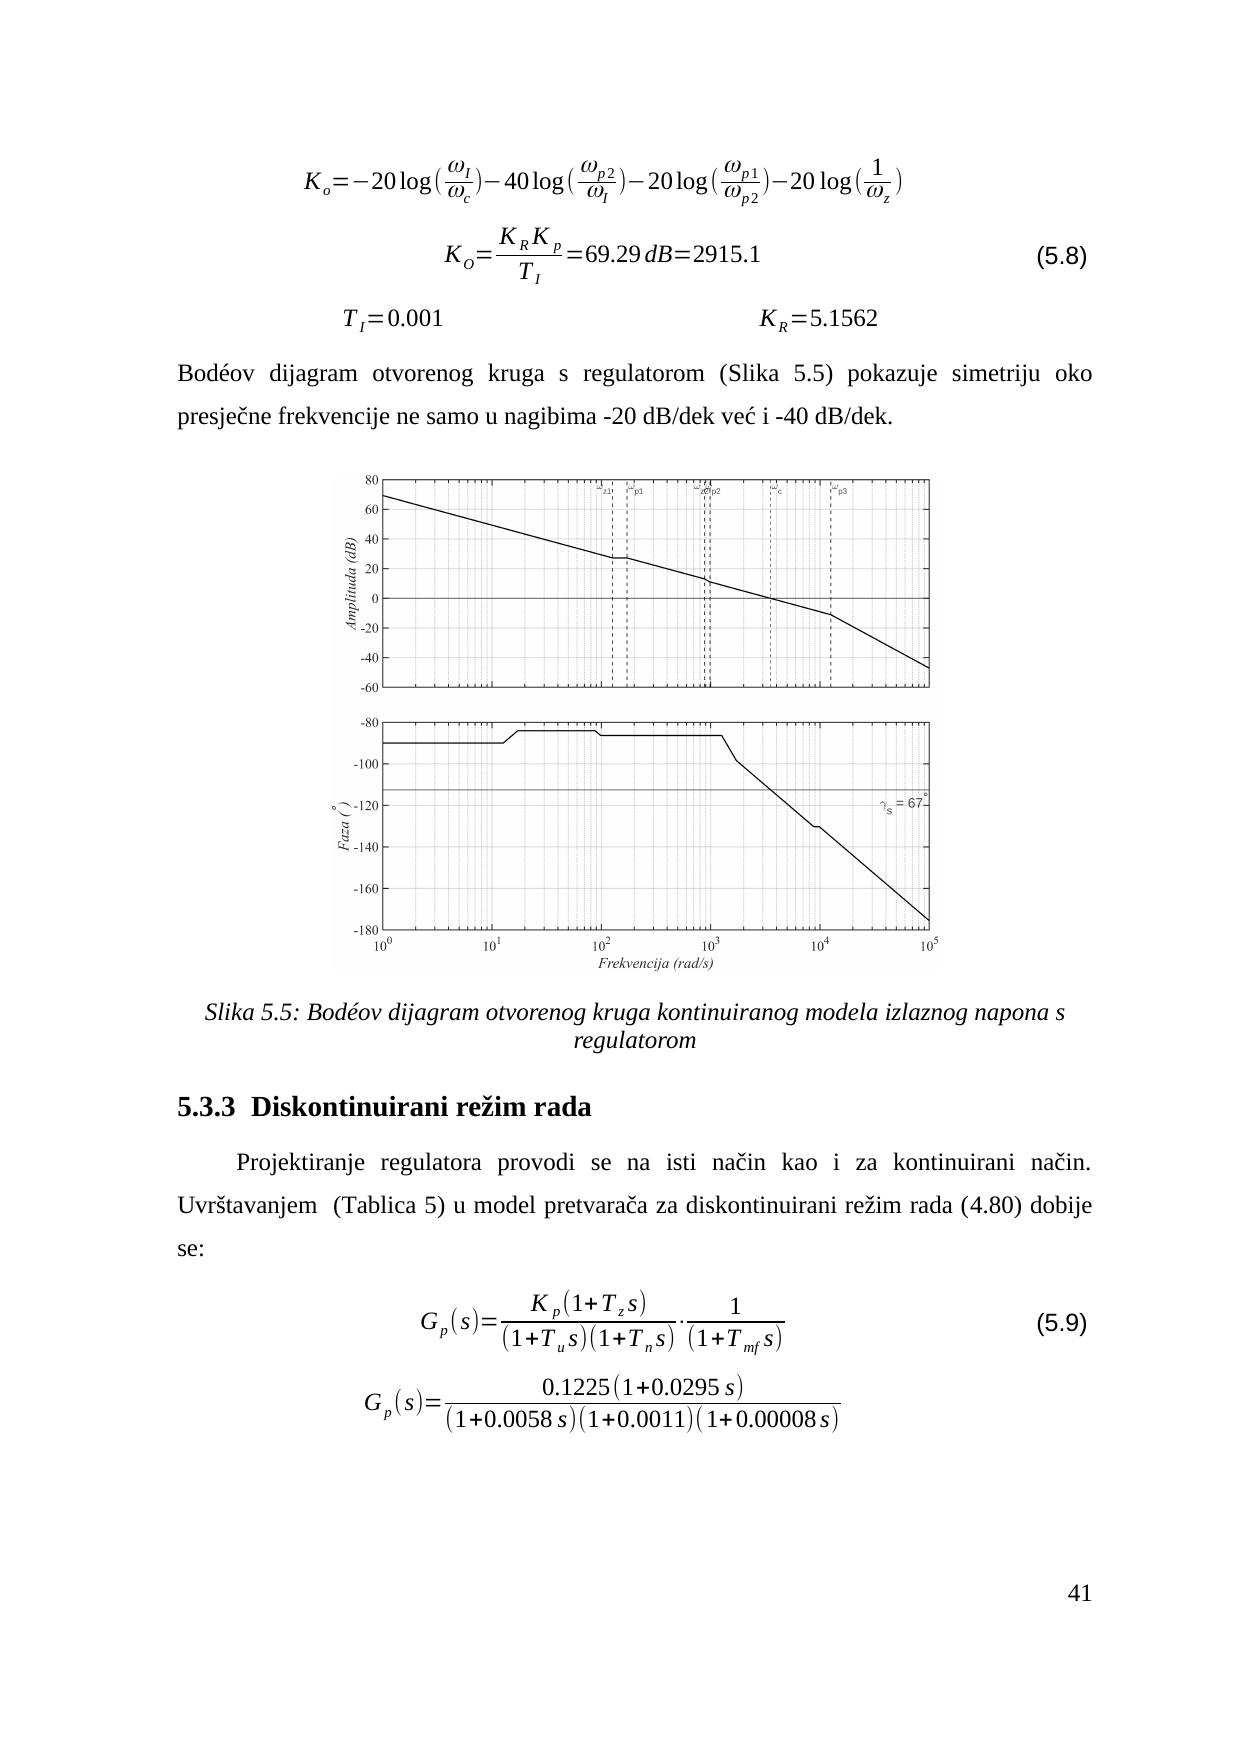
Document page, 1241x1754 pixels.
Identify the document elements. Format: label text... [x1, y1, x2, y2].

picture [331, 474, 939, 972]
table_cell (5.8) [1028, 217, 1093, 299]
table_header [177, 148, 1028, 217]
text Bodéov dijagram otvorenog kruga s regulatorom (Slika 5.5) pokazuje simetriju oko presječne frekvencije ne samo u nagibima -20 dB/dek već i -40 dB/dek. [177, 358, 1093, 429]
table_header [177, 1283, 1028, 1366]
table_cell [608, 299, 1028, 346]
table_cell [177, 217, 1028, 299]
table_cell [177, 1366, 1028, 1445]
table_cell [177, 299, 608, 346]
text Projektiranje regulatora provodi se na isti način kao i za kontinuirani način. Uvrštavanjem (Tablica 5) u model pretvarača za diskontinuirani režim rada (4.80) dobije se: [177, 1147, 1093, 1262]
subtitle Diskontinuirani režim rada [177, 1089, 1093, 1123]
table_cell [1028, 299, 1093, 346]
table_cell [1028, 1366, 1093, 1445]
text Slika 5.5: Bodéov dijagram otvorenog kruga kontinuiranog modela izlaznog napona s regulatorom [182, 997, 1087, 1054]
table_header (5.9) [1028, 1283, 1093, 1366]
table_header [1028, 148, 1093, 217]
